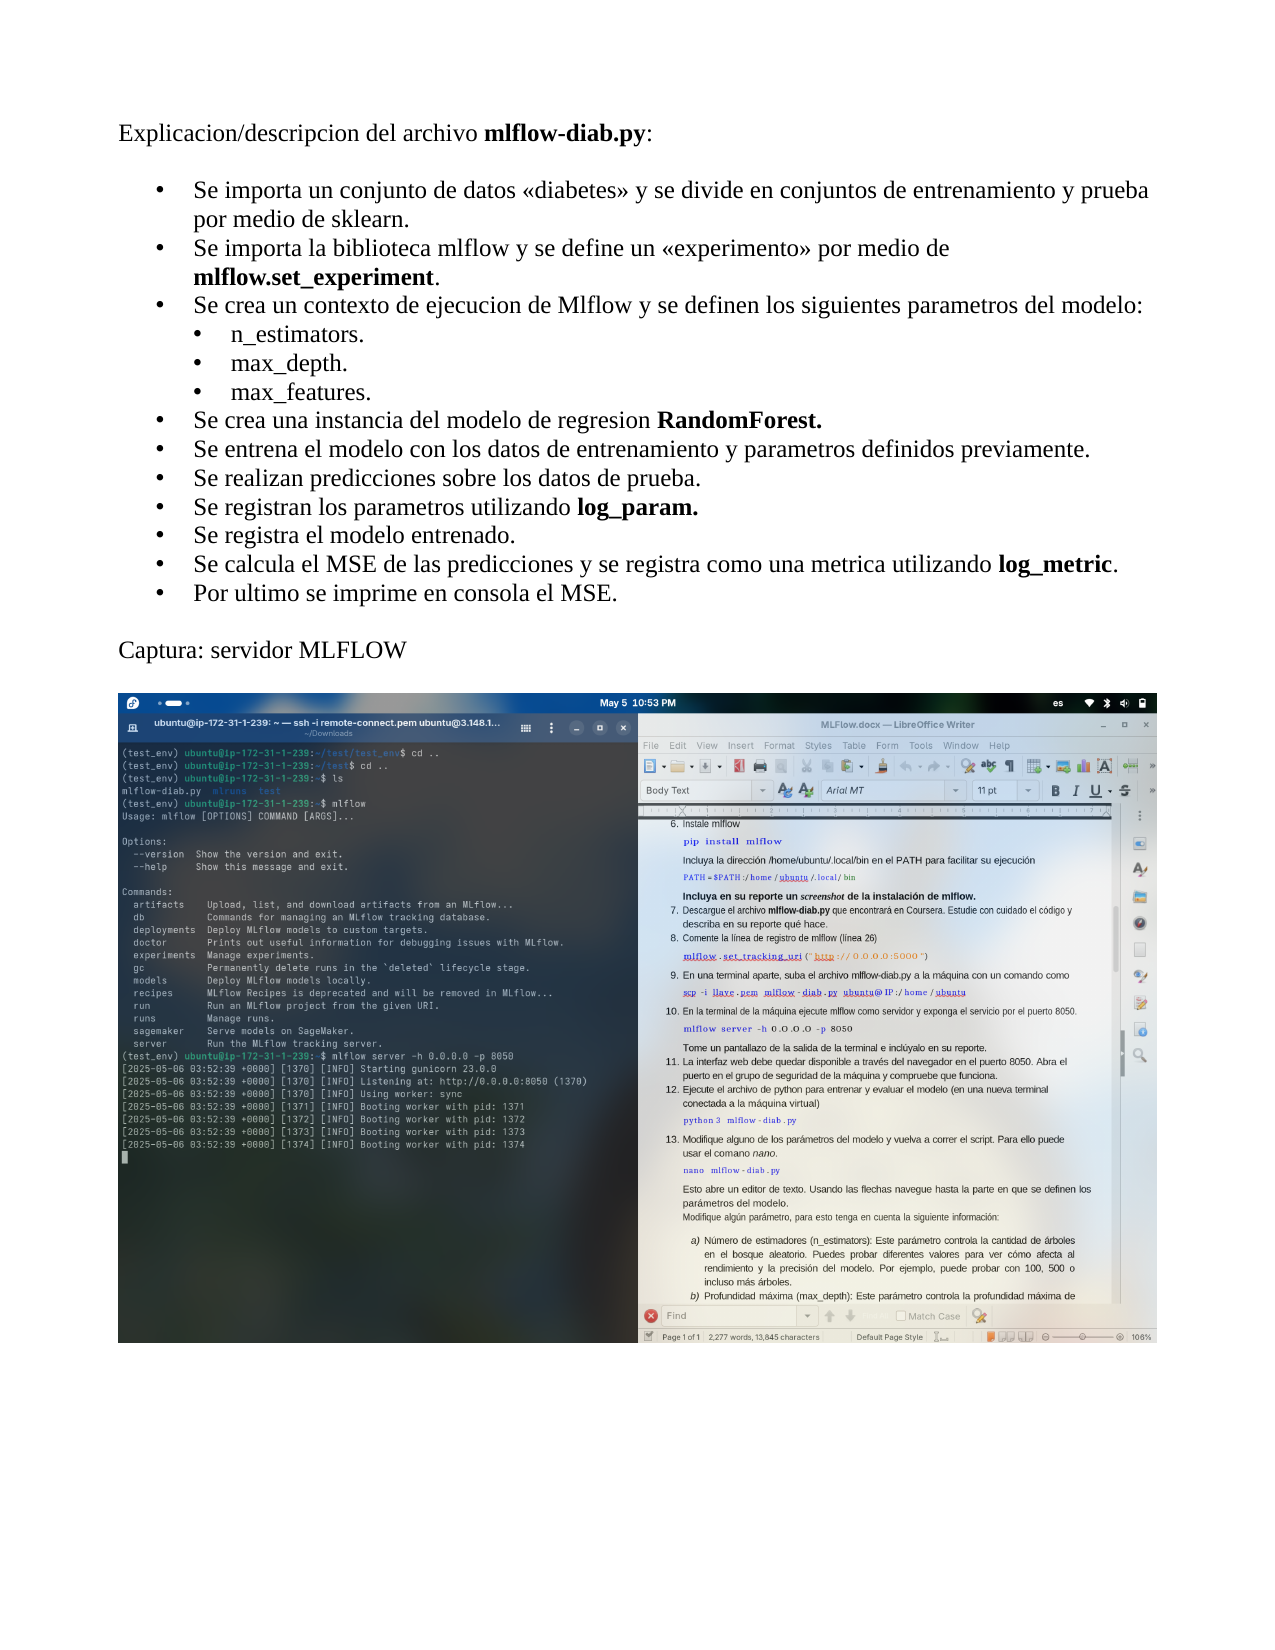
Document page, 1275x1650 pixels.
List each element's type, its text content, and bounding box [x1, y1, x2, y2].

list Se importa la biblioteca mlflow y se define un «experimento» por medio de mlflow.set_experiment. [156, 233, 1157, 291]
list max_features. [193, 377, 1157, 406]
text Captura: servidor MLFLOW [118, 636, 1157, 664]
list n_estimators. [193, 319, 1157, 348]
list Se crea un contexto de ejecucion de Mlflow y se definen los siguientes parametros del modelo: [156, 291, 1157, 319]
list Se crea una instancia del modelo de regresion RandomForest. [156, 406, 1157, 434]
list Se realizan predicciones sobre los datos de prueba. [156, 463, 1157, 492]
list Se entrena el modelo con los datos de entrenamiento y parametros definidos previamente. [156, 434, 1157, 463]
list Se calcula el MSE de las predicciones y se registra como una metrica utilizando log_metric. [156, 549, 1157, 578]
list Se importa un conjunto de datos «diabetes» y se divide en conjuntos de entrenamiento y prueba por medio de sklearn. [156, 176, 1157, 233]
list Por ultimo se imprime en consola el MSE. [156, 578, 1157, 607]
list max_depth. [193, 348, 1157, 377]
picture [118, 693, 1157, 1343]
list Se registra el modelo entrenado. [156, 521, 1157, 549]
text Explicacion/descripcion del archivo mlflow-diab.py: [118, 118, 1157, 147]
list Se registran los parametros utilizando log_param. [156, 492, 1157, 521]
